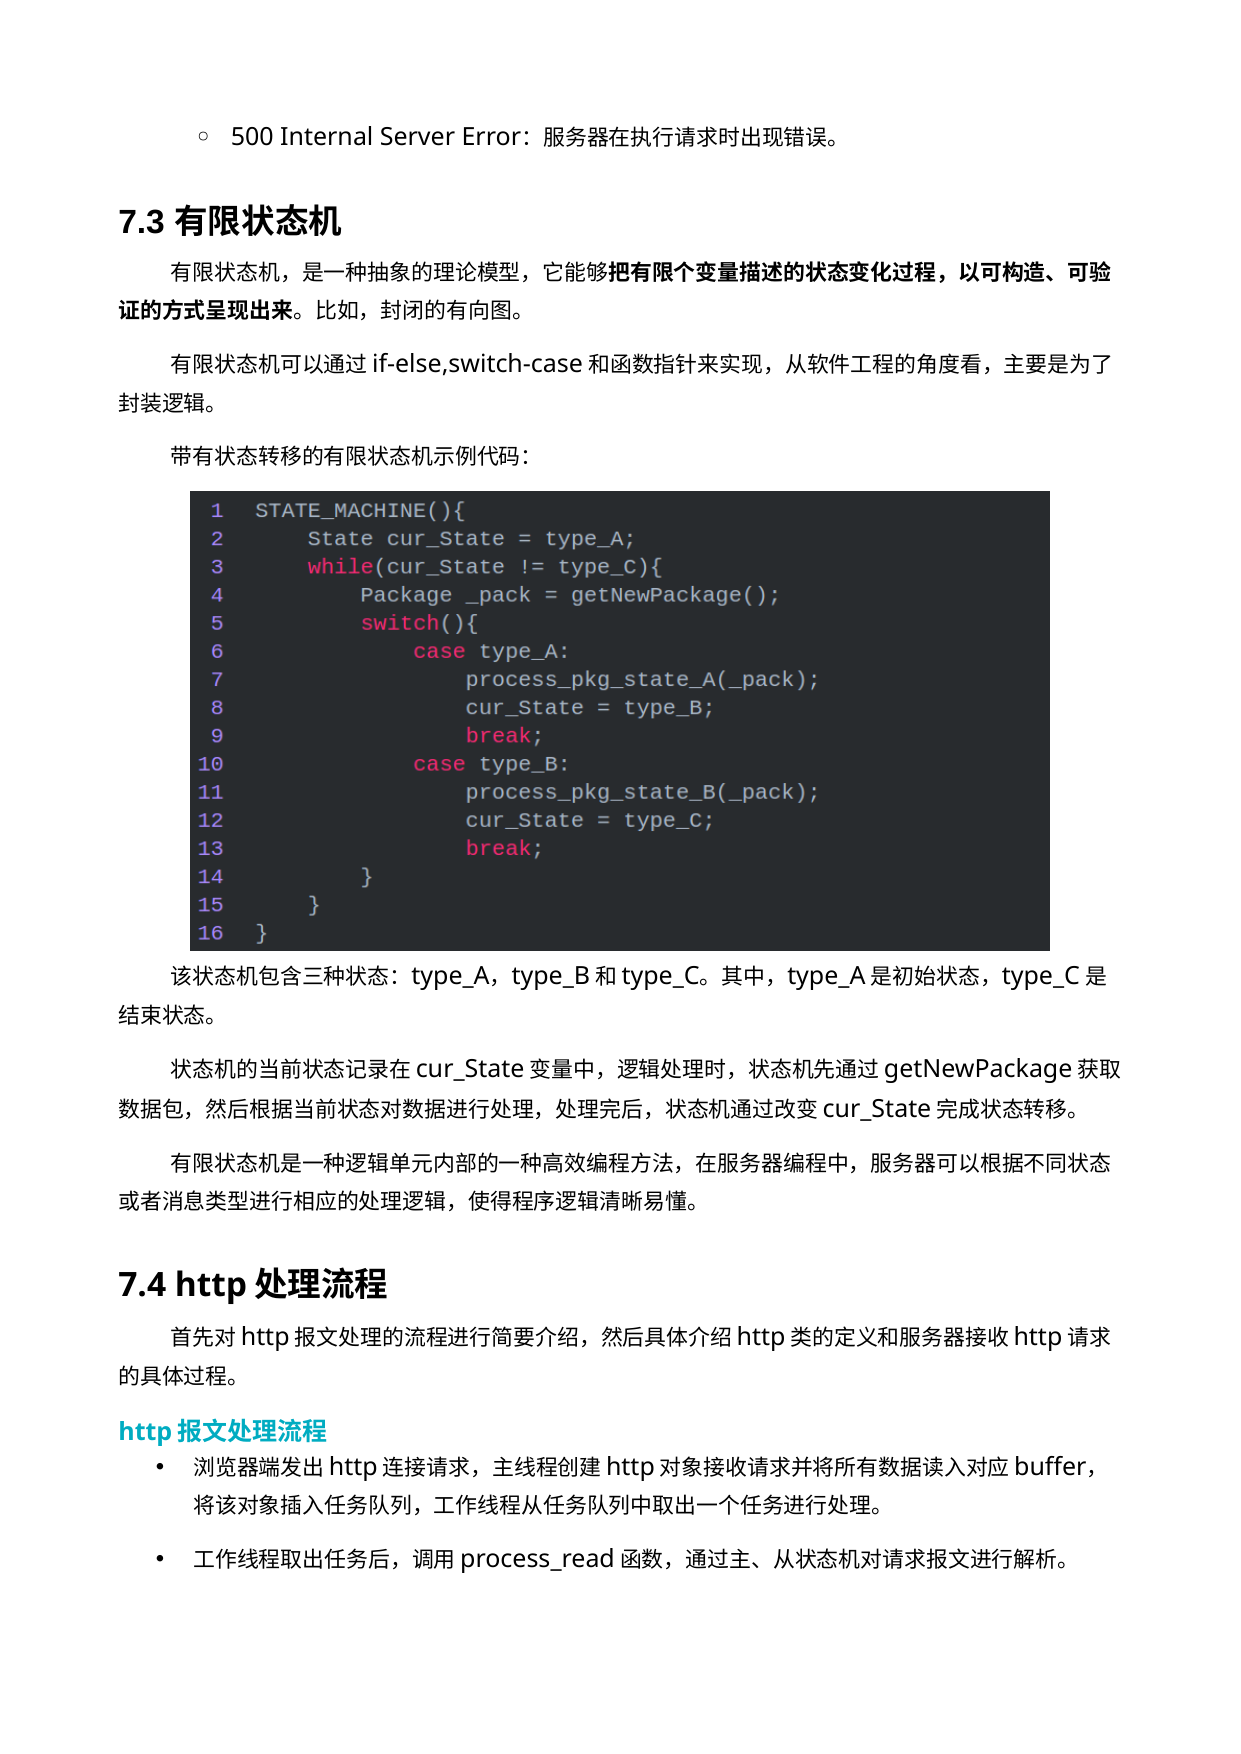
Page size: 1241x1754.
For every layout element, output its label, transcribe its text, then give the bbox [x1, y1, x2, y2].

list 工作线程取出任务后，调用process_read函数，通过主、从状态机对请求报文进行解析。 [156, 1541, 1122, 1575]
list 浏览器端发出http连接请求，主线程创建http对象接收请求并将所有数据读入对应buffer，将该对象插入任务队列，工作线程从任务队列中取出一个任务进行处理。 [156, 1448, 1122, 1520]
text 状态机的当前状态记录在cur_State变量中，逻辑处理时，状态机先通过getNewPackage获取数据包，然后根据当前状态对数据进行处理，处理完后，状态机通过改变cur_State完成状态转移。 [118, 1050, 1122, 1125]
text 带有状态转移的有限状态机示例代码： [118, 439, 1122, 470]
list 500 Internal Server Error：服务器在执行请求时出现错误。 [193, 118, 1122, 152]
subtitle http报文处理流程 [118, 1412, 1122, 1448]
subtitle 7.4 http处理流程 [118, 1258, 1122, 1307]
text 有限状态机，是一种抽象的理论模型，它能够把有限个变量描述的状态变化过程，以可构造、可验证的方式呈现出来。比如，封闭的有向图。 [118, 255, 1122, 325]
text 有限状态机可以通过if-else,switch-case和函数指针来实现，从软件工程的角度看，主要是为了封装逻辑。 [118, 346, 1122, 418]
picture [190, 491, 1050, 951]
text 该状态机包含三种状态：type_A，type_B和type_C。其中，type_A是初始状态，type_C是结束状态。 [118, 491, 1122, 1029]
subtitle 7.3 有限状态机 [118, 194, 1122, 243]
text 首先对http报文处理的流程进行简要介绍，然后具体介绍http类的定义和服务器接收http请求的具体过程。 [118, 1319, 1122, 1391]
text 有限状态机是一种逻辑单元内部的一种高效编程方法，在服务器编程中，服务器可以根据不同状态或者消息类型进行相应的处理逻辑，使得程序逻辑清晰易懂。 [118, 1146, 1122, 1216]
